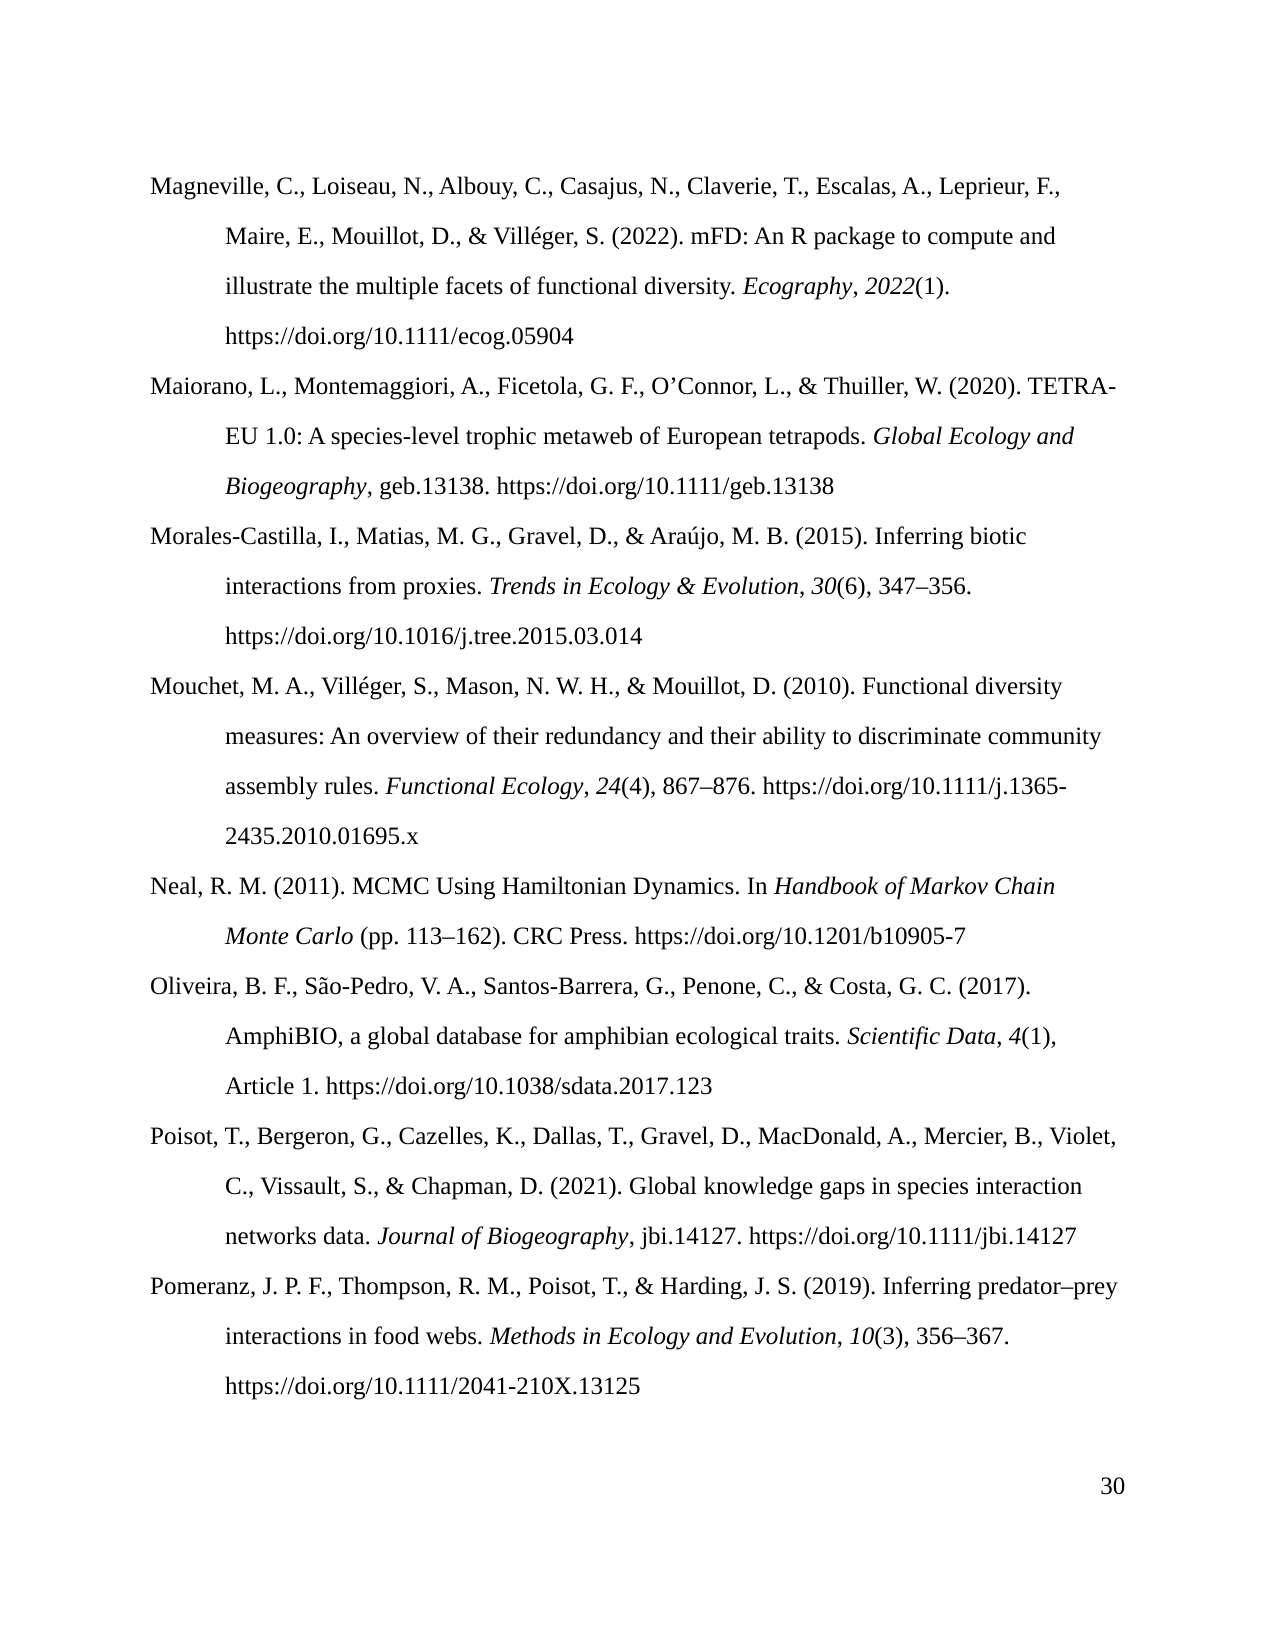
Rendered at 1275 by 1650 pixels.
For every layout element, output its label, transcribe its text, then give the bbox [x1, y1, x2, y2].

text Pomeranz, J. P. F., Thompson, R. M., Poisot, T., & Harding, J. S. (2019). Inferring predator–prey interactions in food webs. Methods in Ecology and Evolution, 10(3), 356–367. https://doi.org/10.1111/2041-210X.13125 [150, 1250, 1125, 1400]
text Morales-Castilla, I., Matias, M. G., Gravel, D., & Araújo, M. B. (2015). Inferring biotic interactions from proxies. Trends in Ecology & Evolution, 30(6), 347–356. https://doi.org/10.1016/j.tree.2015.03.014 [150, 500, 1125, 650]
text Poisot, T., Bergeron, G., Cazelles, K., Dallas, T., Gravel, D., MacDonald, A., Mercier, B., Violet, C., Vissault, S., & Chapman, D. (2021). Global knowledge gaps in species interaction networks data. Journal of Biogeography, jbi.14127. https://doi.org/10.1111/jbi.14127 [150, 1100, 1125, 1250]
text Neal, R. M. (2011). MCMC Using Hamiltonian Dynamics. In Handbook of Markov Chain Monte Carlo (pp. 113–162). CRC Press. https://doi.org/10.1201/b10905-7 [150, 850, 1125, 950]
text Oliveira, B. F., São-Pedro, V. A., Santos-Barrera, G., Penone, C., & Costa, G. C. (2017). AmphiBIO, a global database for amphibian ecological traits. Scientific Data, 4(1), Article 1. https://doi.org/10.1038/sdata.2017.123 [150, 950, 1125, 1100]
text Magneville, C., Loiseau, N., Albouy, C., Casajus, N., Claverie, T., Escalas, A., Leprieur, F., Maire, E., Mouillot, D., & Villéger, S. (2022). mFD: An R package to compute and illustrate the multiple facets of functional diversity. Ecography, 2022(1). https://doi.org/10.1111/ecog.05904 [150, 150, 1125, 350]
text Mouchet, M. A., Villéger, S., Mason, N. W. H., & Mouillot, D. (2010). Functional diversity measures: An overview of their redundancy and their ability to discriminate community assembly rules. Functional Ecology, 24(4), 867–876. https://doi.org/10.1111/j.1365-2435.2010.01695.x [150, 650, 1125, 850]
text Maiorano, L., Montemaggiori, A., Ficetola, G. F., O’Connor, L., & Thuiller, W. (2020). TETRA‐EU 1.0: A species‐level trophic metaweb of European tetrapods. Global Ecology and Biogeography, geb.13138. https://doi.org/10.1111/geb.13138 [150, 350, 1125, 500]
